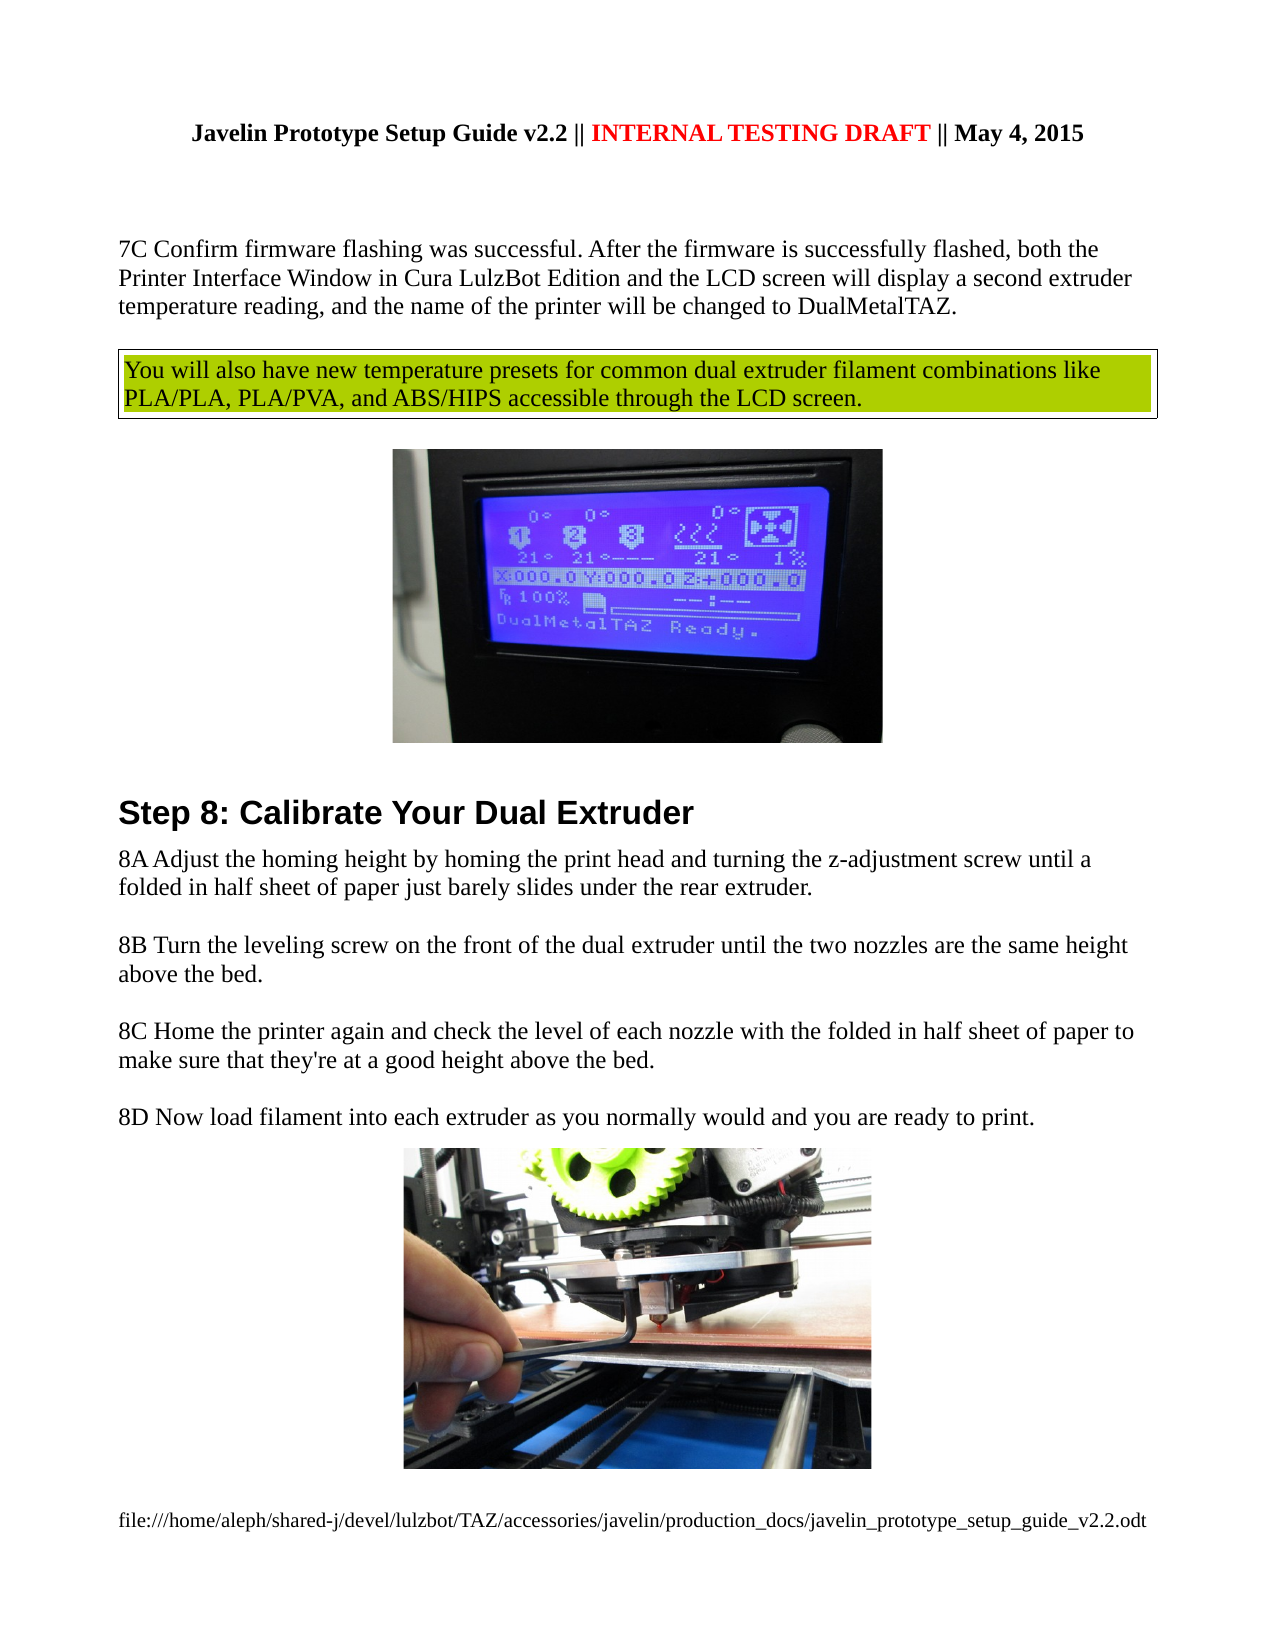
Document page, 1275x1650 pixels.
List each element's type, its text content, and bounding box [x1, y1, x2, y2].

table_header You will also have new temperature presets for common dual extruder filament combinations like PLA/PLA, PLA/PVA, and ABS/HIPS accessible through the LCD screen. [119, 350, 1157, 418]
text 7C Confirm firmware flashing was successful. After the firmware is successfully flashed, both the Printer Interface Window in Cura LulzBot Edition and the LCD screen will display a second extruder temperature reading, and the name of the printer will be changed to DualMetalTAZ. [118, 205, 1157, 320]
subtitle Step 8: Calibrate Your Dual Extruder [118, 793, 1157, 831]
text 8C Home the printer again and check the level of each nozzle with the folded in half sheet of paper to make sure that they're at a good height above the bed. [118, 1016, 1157, 1074]
text 8B Turn the leveling screw on the front of the dual extruder until the two nozzles are the same height above the bed. [118, 930, 1157, 987]
picture [403, 1148, 872, 1469]
picture [392, 449, 883, 743]
text 8D Now load filament into each extruder as you normally would and you are ready to print. [118, 1102, 1157, 1131]
text 8A Adjust the homing height by homing the print head and turning the z-adjustment screw until a folded in half sheet of paper just barely slides under the rear extruder. [118, 844, 1157, 901]
